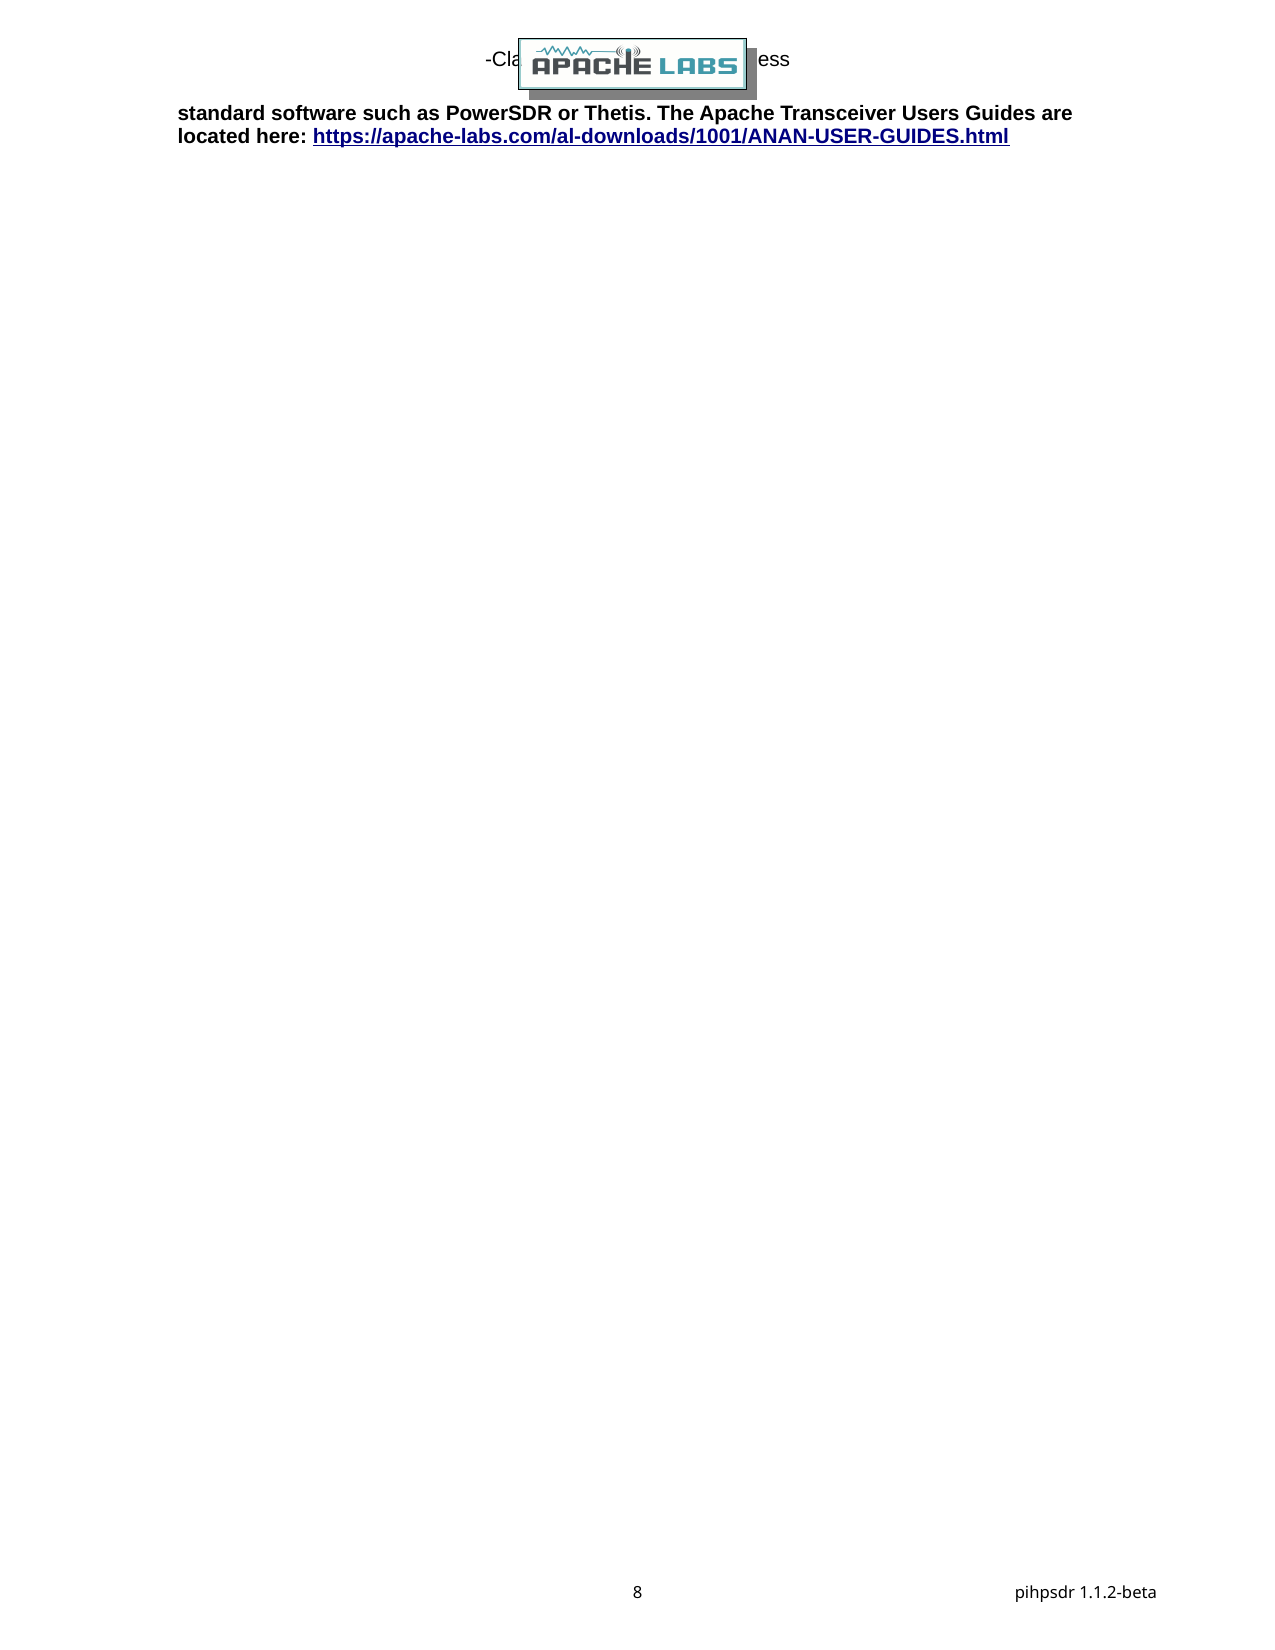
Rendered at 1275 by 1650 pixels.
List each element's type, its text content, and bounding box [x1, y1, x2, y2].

picture [521, 40, 744, 87]
text standard software such as PowerSDR or Thetis. The Apache Transceiver Users Guides are located here: https://apache-labs.com/al-downloads/1001/ANAN-USER-GUIDES.html [177, 100, 1098, 148]
